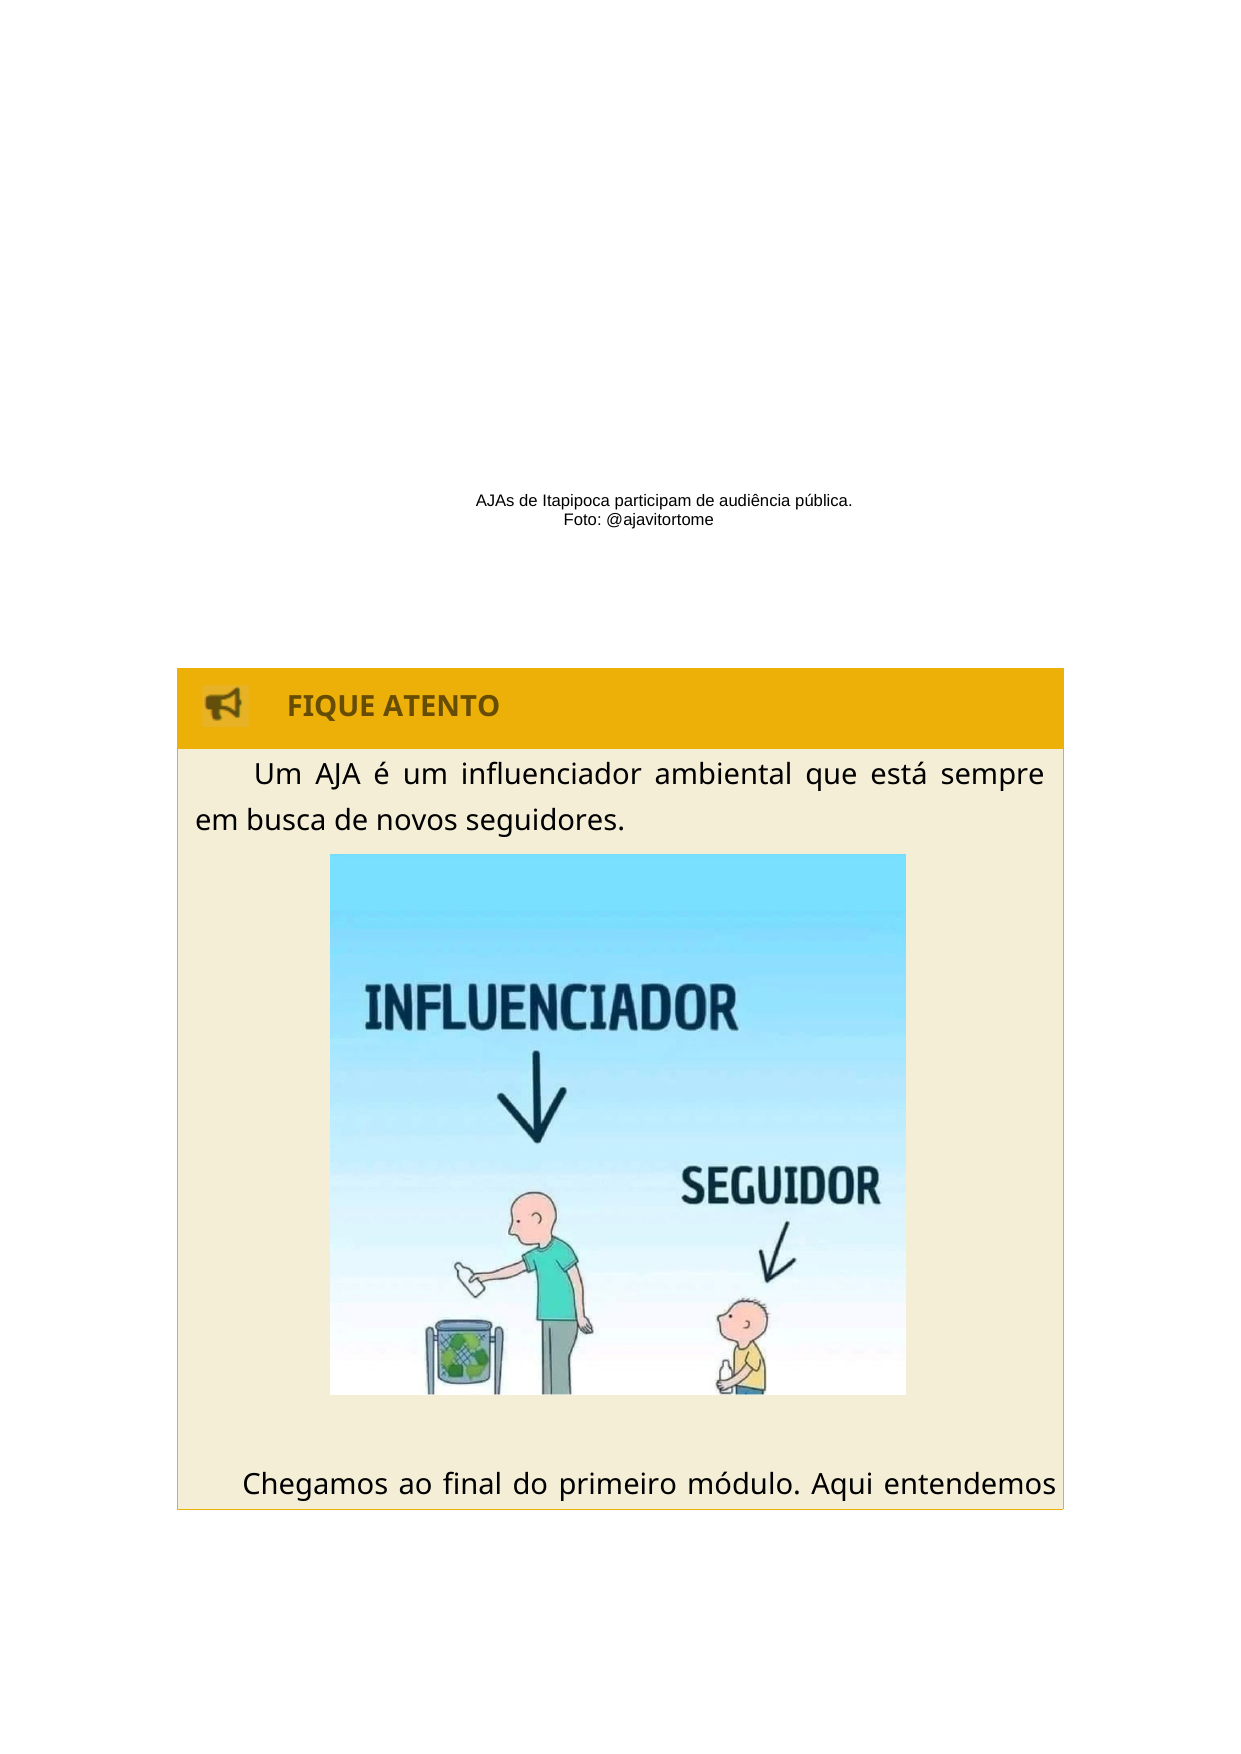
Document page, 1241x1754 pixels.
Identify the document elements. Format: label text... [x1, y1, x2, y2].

table_header FIQUE ATENTO [178, 669, 1063, 748]
table_cell Um AJA é um influenciador ambiental que está sempre em busca de novos seguidores. Chegamos ao final do primeiro módulo. Aqui entendemos [178, 749, 1063, 1509]
picture [202, 685, 249, 727]
text AJAs de Itapipoca participam de audiência pública. [177, 491, 1063, 510]
picture [330, 854, 906, 1395]
text Foto: @ajavitortome [177, 510, 1063, 529]
